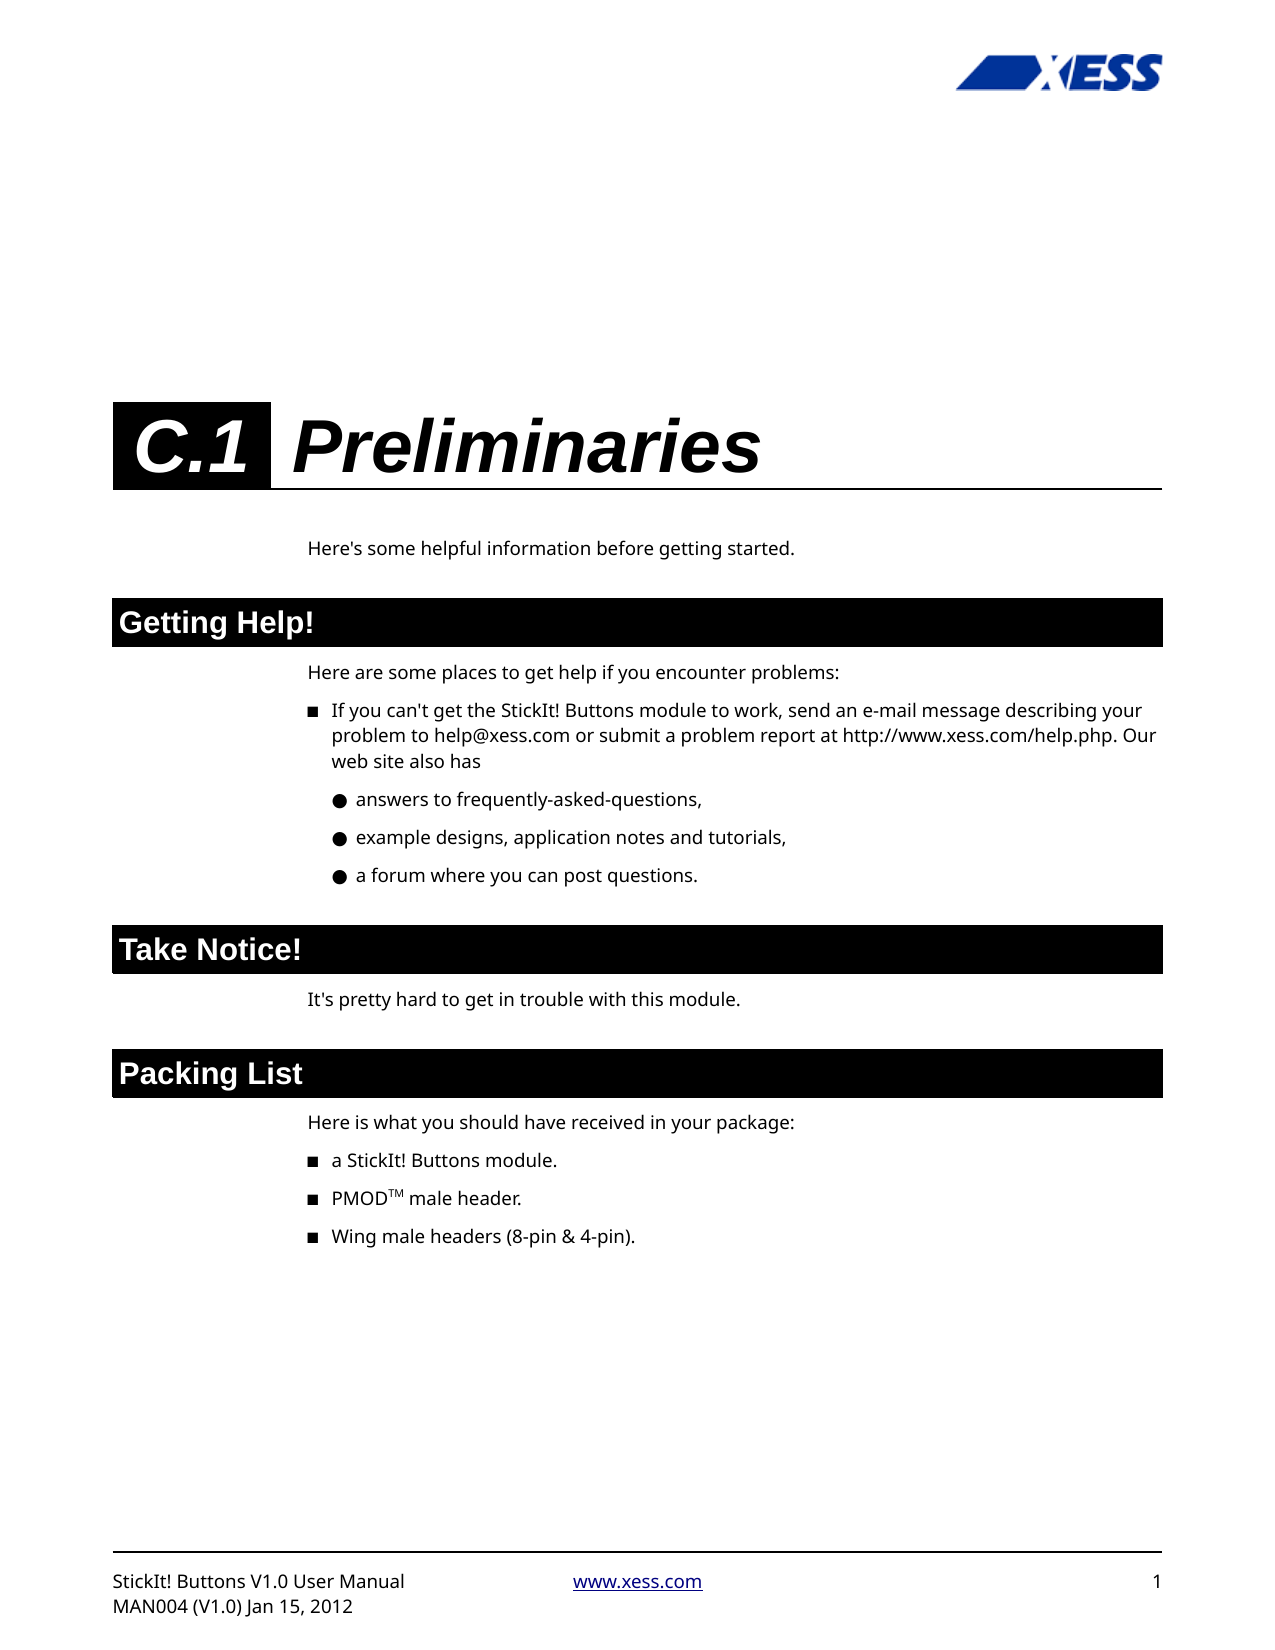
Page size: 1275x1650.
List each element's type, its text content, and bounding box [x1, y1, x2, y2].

list example designs, application notes and tutorials, [331, 824, 1162, 850]
subtitle Getting Help! [114, 599, 1162, 646]
text Here are some places to get help if you encounter problems: [307, 659, 1162, 684]
list a forum where you can post questions. [331, 862, 1162, 888]
picture [955, 54, 1163, 91]
subtitle Preliminaries [271, 402, 1162, 488]
text Here is what you should have received in your package: [307, 1110, 1162, 1135]
text It's pretty hard to get in trouble with this module. [307, 986, 1162, 1011]
text Here's some helpful information before getting started. [307, 535, 1162, 561]
subtitle Take Notice! [114, 926, 1162, 973]
list Wing male headers (8-pin & 4-pin). [307, 1224, 1162, 1249]
list If you can't get the StickIt! Buttons module to work, send an e-mail message describing your problem to help@xess.com or submit a problem report at http://www.xess.com/help.php. Our web site also has [307, 697, 1162, 774]
list answers to frequently-asked-questions, [331, 786, 1162, 812]
subtitle Packing List [114, 1050, 1162, 1097]
list PMODTM male header. [307, 1186, 1162, 1211]
list a StickIt! Buttons module. [307, 1148, 1162, 1173]
